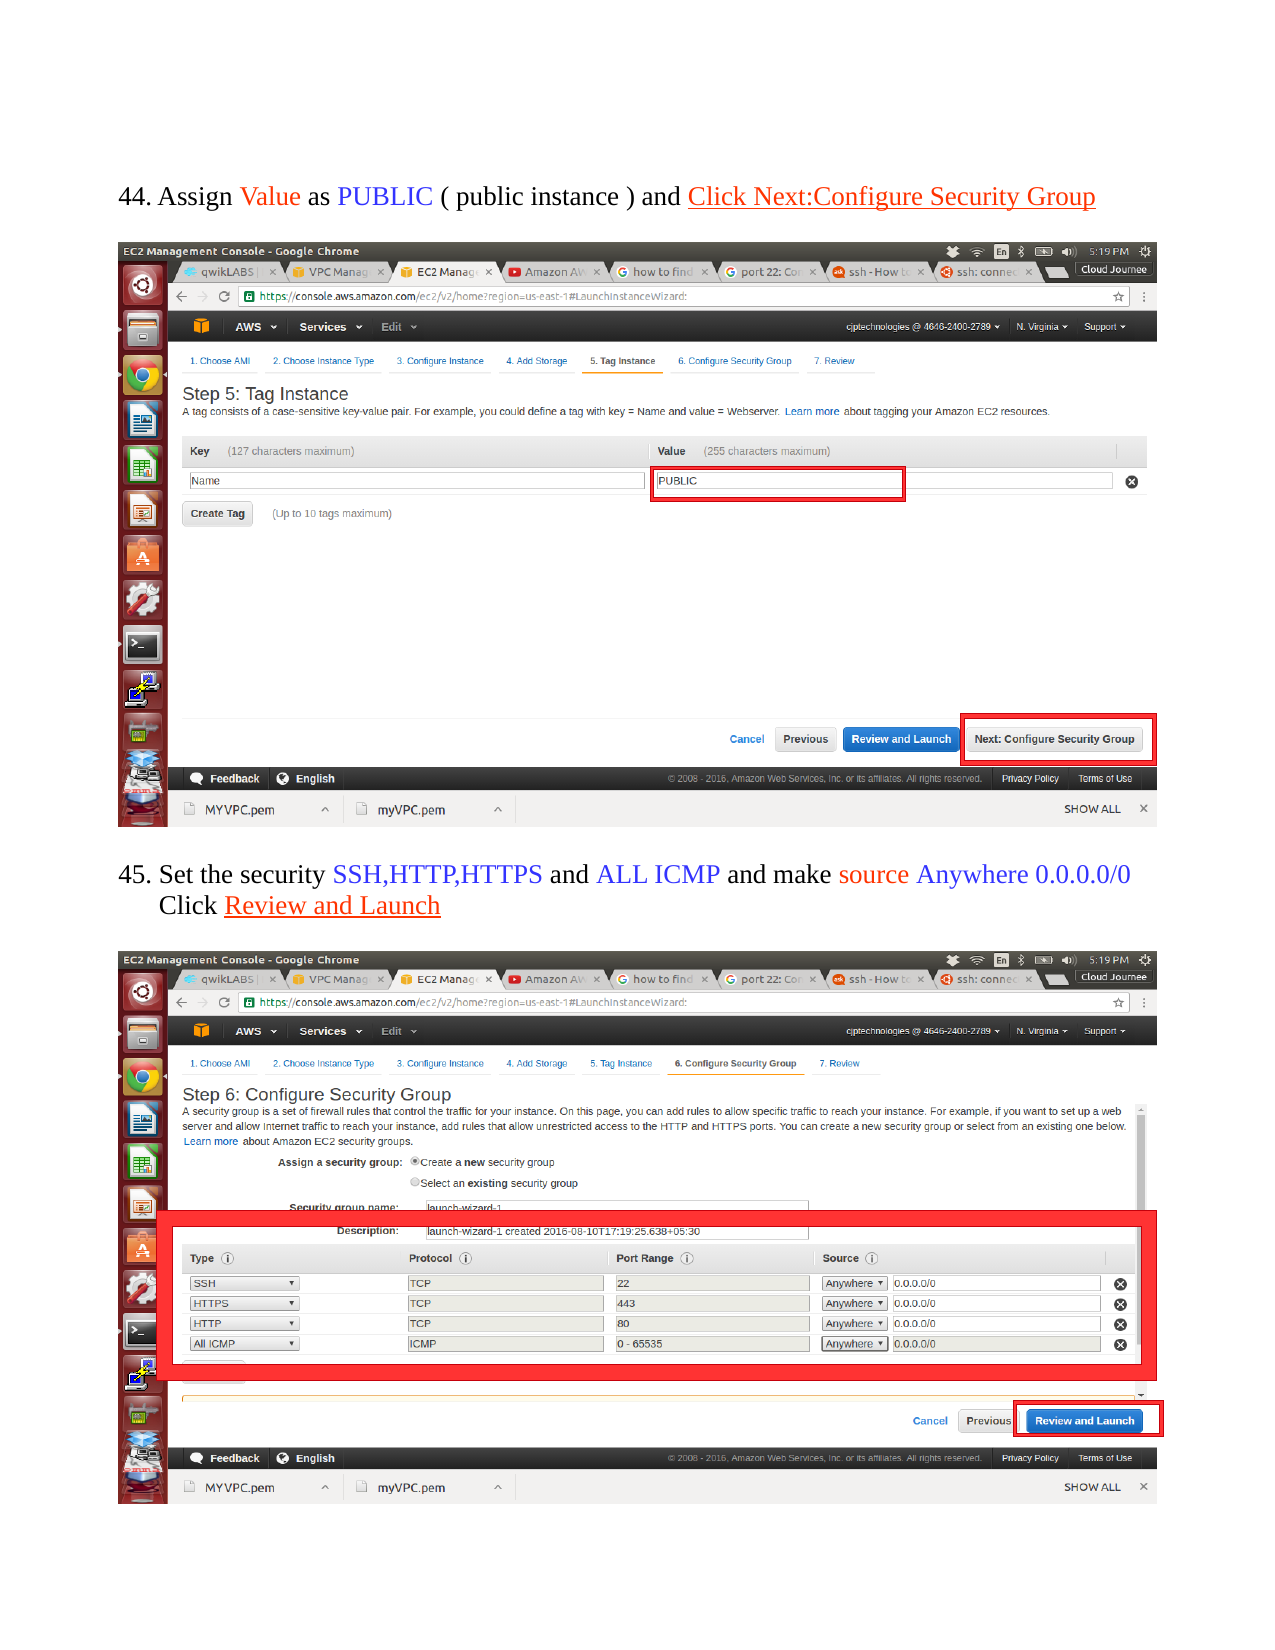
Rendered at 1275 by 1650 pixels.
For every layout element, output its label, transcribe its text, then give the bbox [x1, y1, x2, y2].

text 45. Set the security SSH,HTTP,HTTPS and ALL ICMP and make source Anywhere 0.0.0.0/0 [118, 858, 1157, 889]
picture [173, 1227, 1141, 1364]
picture [965, 719, 1152, 760]
picture [118, 242, 1157, 827]
text Click Review and Launch [118, 889, 1157, 920]
picture [1017, 1405, 1157, 1433]
text 44. Assign Value as PUBLIC ( public instance ) and Click Next:Configure Security Group [118, 180, 1157, 212]
picture [118, 951, 1157, 1504]
